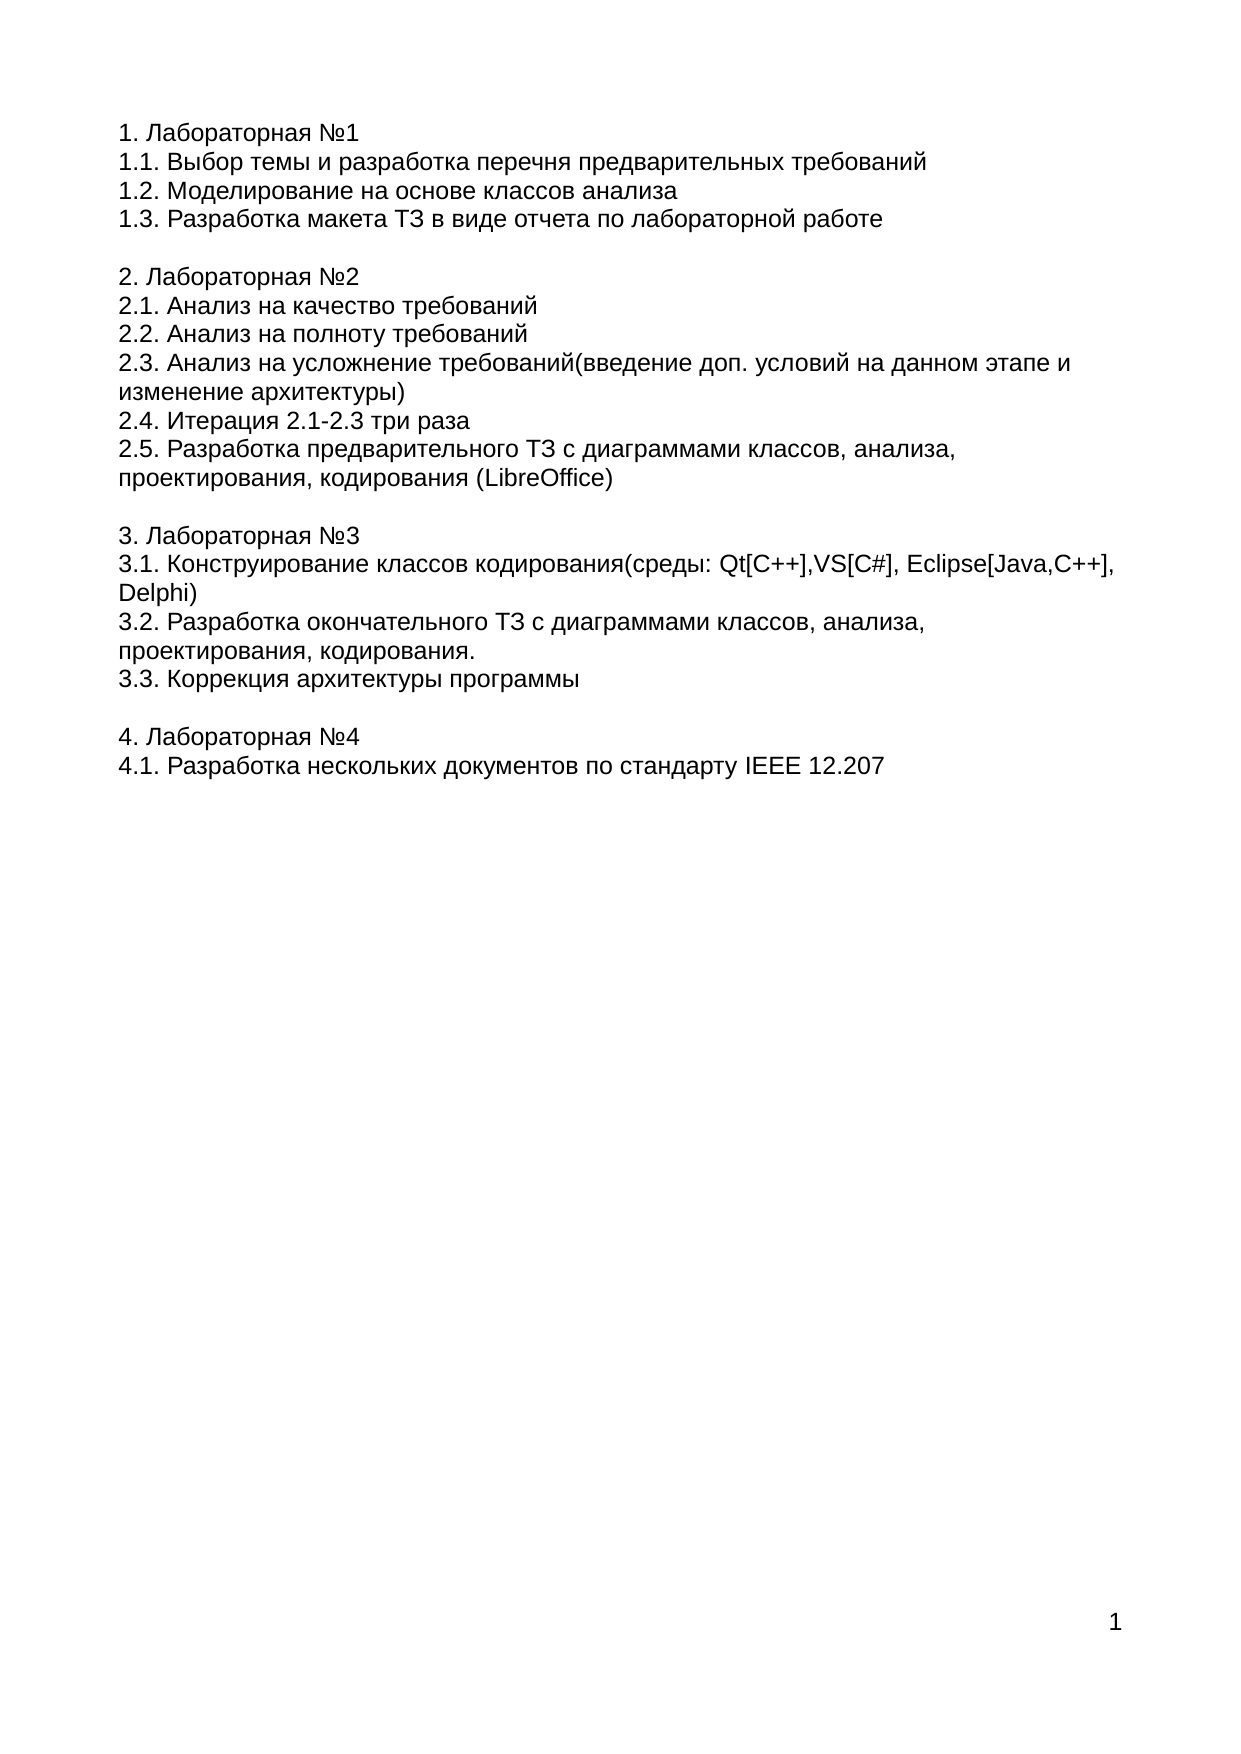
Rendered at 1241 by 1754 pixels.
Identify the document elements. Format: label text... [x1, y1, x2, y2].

text 1. Лабораторная №1 [118, 118, 1122, 147]
text 4. Лабораторная №4 [118, 722, 1122, 751]
text 2.5. Разработка предварительного ТЗ с диаграммами классов, анализа, проектирования, кодирования (LibreOffice) [118, 434, 1122, 492]
text 1.1. Выбор темы и разработка перечня предварительных требований [118, 147, 1122, 176]
text 4.1. Разработка нескольких документов по стандарту IEEE 12.207 [118, 751, 1122, 779]
text 2.4. Итерация 2.1-2.3 три раза [118, 406, 1122, 434]
text 1.2. Моделирование на основе классов анализа [118, 176, 1122, 204]
text 3.2. Разработка окончательного ТЗ с диаграммами классов, анализа, проектирования, кодирования. [118, 607, 1122, 664]
text 2.3. Анализ на усложнение требований(введение доп. условий на данном этапе и изменение архитектуры) [118, 348, 1122, 406]
text 3. Лабораторная №3 [118, 521, 1122, 549]
text 2. Лабораторная №2 [118, 262, 1122, 291]
text 2.1. Анализ на качество требований [118, 291, 1122, 319]
text 1.3. Разработка макета ТЗ в виде отчета по лабораторной работе [118, 204, 1122, 233]
text 3.1. Конструирование классов кодирования(среды: Qt[C++],VS[C#], Eclipse[Java,C++], Delphi) [118, 549, 1122, 607]
text 2.2. Анализ на полноту требований [118, 319, 1122, 348]
text 3.3. Коррекция архитектуры программы [118, 664, 1122, 693]
